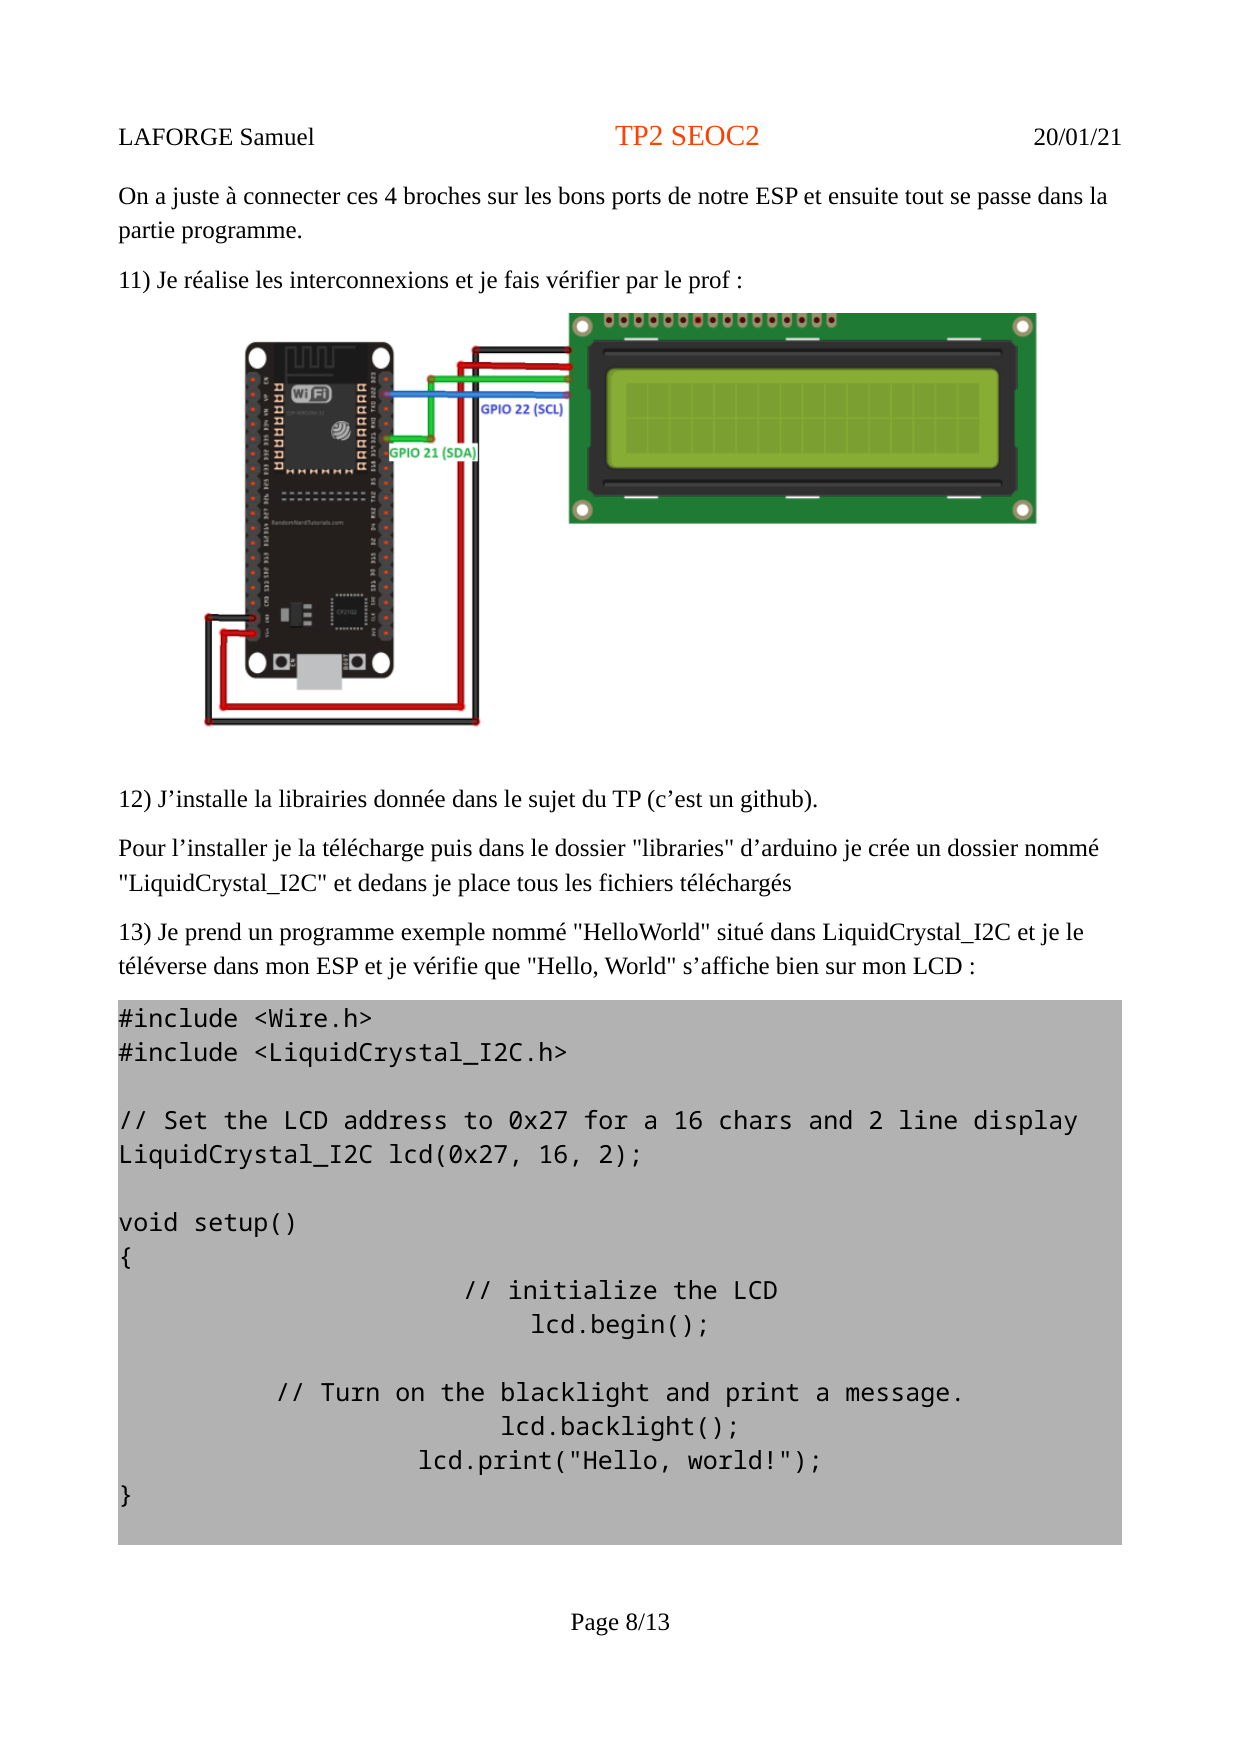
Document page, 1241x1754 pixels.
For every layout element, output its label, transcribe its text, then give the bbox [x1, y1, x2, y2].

text // initialize the LCD [118, 1273, 1122, 1307]
text } [118, 1477, 1122, 1511]
text Pour l’installer je la télécharge puis dans le dossier "libraries" d’arduino je crée un dossier nommé "LiquidCrystal_I2C" et dedans je place tous les fichiers téléchargés [118, 833, 1122, 896]
text // Set the LCD address to 0x27 for a 16 chars and 2 line display [118, 1102, 1122, 1136]
text lcd.print("Hello, world!"); [118, 1443, 1122, 1477]
picture [202, 313, 1038, 730]
text void setup() [118, 1204, 1122, 1239]
text lcd.backlight(); [118, 1409, 1122, 1443]
text On a juste à connecter ces 4 broches sur les bons ports de notre ESP et ensuite tout se passe dans la partie programme. [118, 181, 1122, 244]
text #include <LiquidCrystal_I2C.h> [118, 1034, 1122, 1068]
text LiquidCrystal_I2C lcd(0x27, 16, 2); [118, 1136, 1122, 1171]
text 11) Je réalise les interconnexions et je fais vérifier par le prof : [118, 265, 1122, 293]
text 13) Je prend un programme exemple nommé "HelloWorld" situé dans LiquidCrystal_I2C et je le téléverse dans mon ESP et je vérifie que "Hello, World" s’affiche bien sur mon LCD : [118, 917, 1122, 980]
text // Turn on the blacklight and print a message. [118, 1375, 1122, 1409]
text 12) J’installe la librairies donnée dans le sujet du TP (c’est un github). [118, 784, 1122, 813]
text lcd.begin(); [118, 1307, 1122, 1341]
text { [118, 1239, 1122, 1273]
text #include <Wire.h> [118, 1000, 1122, 1034]
